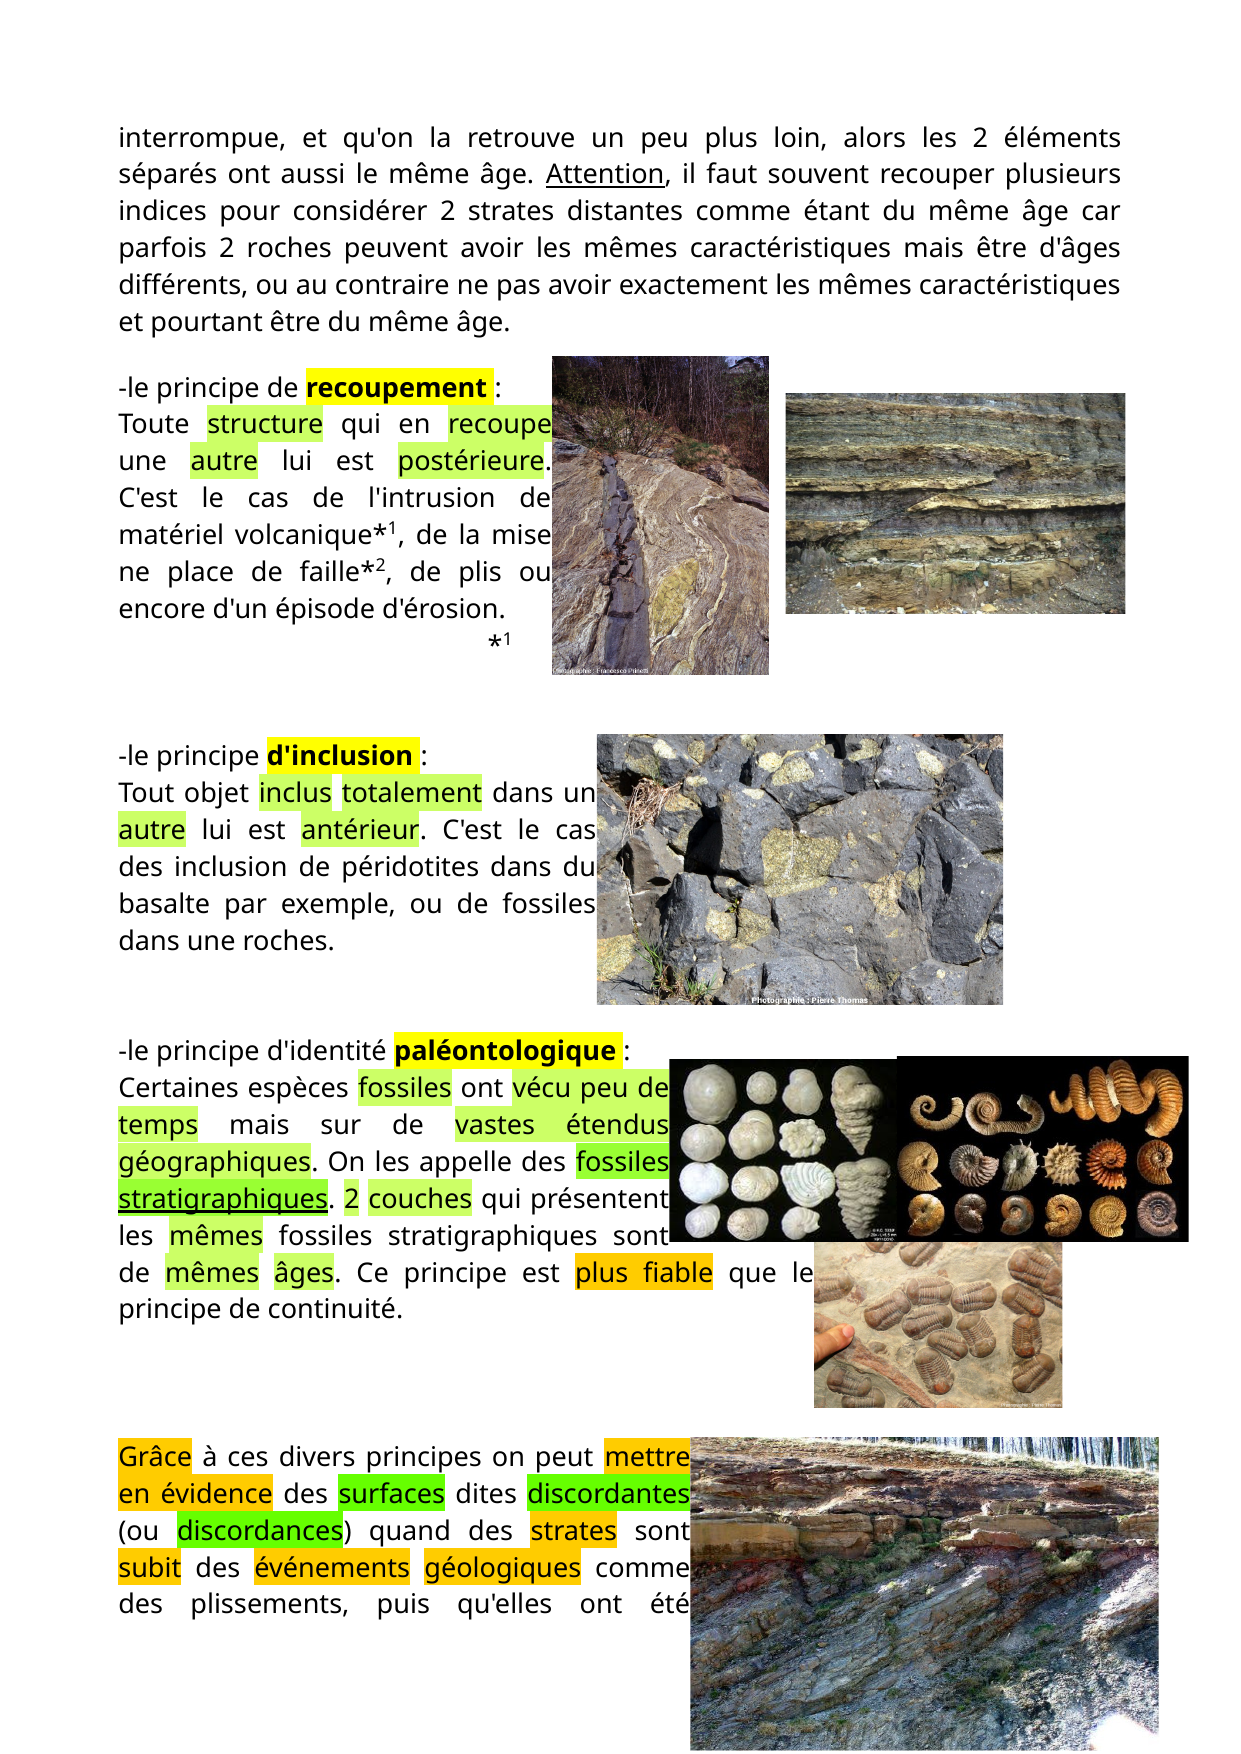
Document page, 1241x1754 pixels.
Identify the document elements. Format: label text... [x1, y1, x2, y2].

picture [669, 1056, 1189, 1408]
text -le principe de recoupement : [118, 368, 552, 405]
text -le principe d'identité paléontologique : [118, 1032, 1122, 1069]
text *1 [118, 626, 552, 663]
picture [690, 1437, 1160, 1751]
picture [552, 356, 769, 675]
picture [596, 734, 1004, 1005]
text Certaines espèces fossiles ont vécu peu de temps mais sur de vastes étendus géographiques. On les appelle des fossiles stratigraphiques. 2 couches qui présentent les mêmes fossiles stratigraphiques sont de mêmes âges. Ce principe est plus fiable que le principe de continuité. [118, 1069, 814, 1327]
text [769, 368, 1122, 405]
text Tout objet inclus totalement dans un autre lui est antérieur. C'est le cas des inclusion de péridotites dans du basalte par exemple, ou de fossiles dans une roches. [118, 774, 596, 958]
text Grâce à ces divers principes on peut mettre en évidence des surfaces dites discordantes (ou discordances) quand des strates sont subit des événements géologiques comme des plissements, puis qu'elles ont été [118, 1437, 690, 1622]
text -le principe d'inclusion : [118, 737, 596, 774]
picture [785, 393, 1126, 614]
text Toute structure qui en recoupe une autre lui est postérieure. C'est le cas de l'intrusion de matériel volcanique*1, de la mise ne place de faille*2, de plis ou encore d'un épisode d'érosion. [118, 405, 552, 626]
text [1004, 774, 1122, 958]
text interrompue, et qu'on la retrouve un peu plus loin, alors les 2 éléments séparés ont aussi le même âge. Attention, il faut souvent recouper plusieurs indices pour considérer 2 strates distantes comme étant du même âge car parfois 2 roches peuvent avoir les mêmes caractéristiques mais être d'âges différents, ou au contraire ne pas avoir exactement les mêmes caractéristiques et pourtant être du même âge. [118, 118, 1122, 339]
text [769, 405, 1122, 626]
text [769, 626, 1122, 663]
text [1004, 737, 1122, 774]
